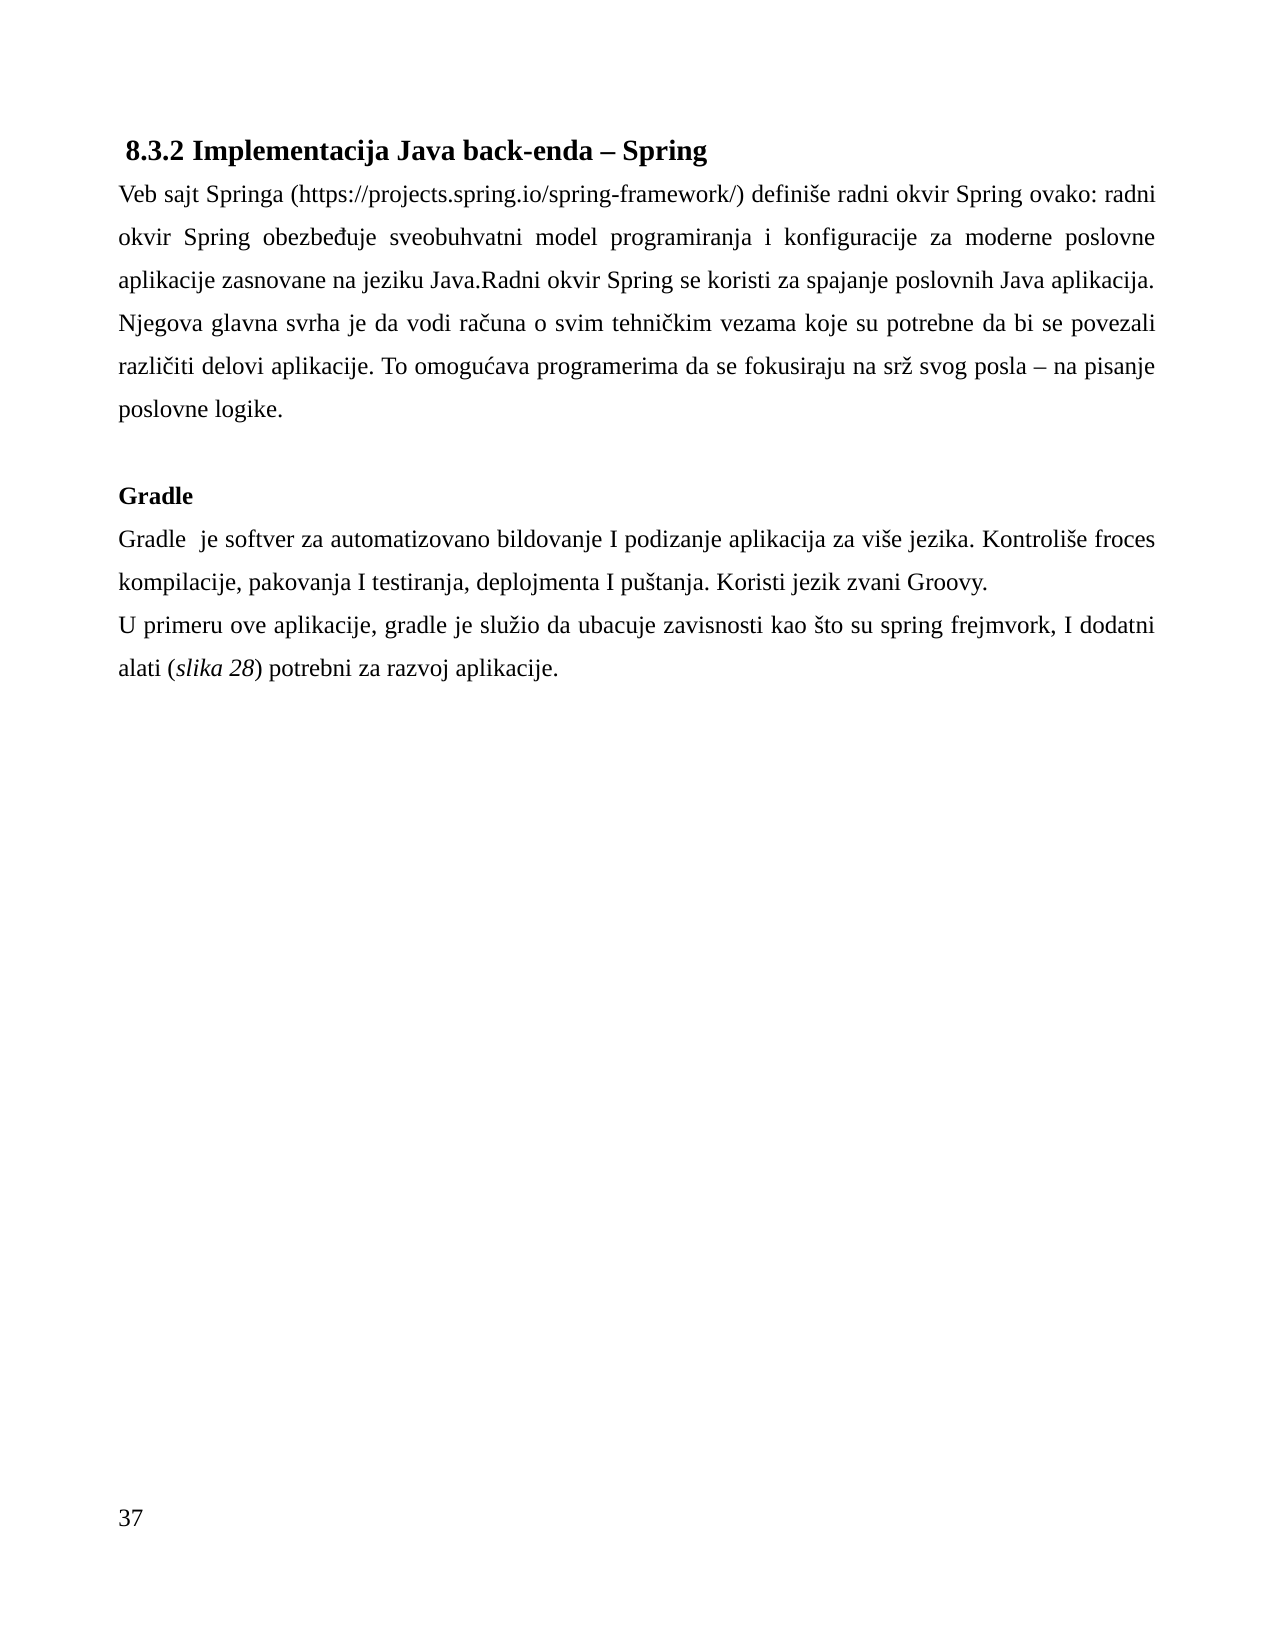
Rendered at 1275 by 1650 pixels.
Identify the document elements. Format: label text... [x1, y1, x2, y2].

text Gradle [118, 481, 1157, 509]
subtitle Implementacija Java back-enda – Spring [118, 133, 1157, 166]
text U primeru ove aplikacije, gradle je služio da ubacuje zavisnosti kao što su spring frejmvork, I dodatni alati (slika 28) potrebni za razvoj aplikacije. [118, 610, 1157, 682]
text Veb sajt Springa (https://projects.spring.io/spring-framework/) definiše radni okvir Spring ovako: radni okvir Spring obezbeđuje sveobuhvatni model programiranja i konfiguracije za moderne poslovne aplikacije zasnovane na jeziku Java.Radni okvir Spring se koristi za spajanje poslovnih Java aplikacija. Njegova glavna svrha je da vodi računa o svim tehničkim vezama koje su potrebne da bi se povezali različiti delovi aplikacije. To omogućava programerima da se fokusiraju na srž svog posla – na pisanje poslovne logike. [118, 179, 1157, 423]
text Gradle je softver za automatizovano bildovanje I podizanje aplikacija za više jezika. Kontroliše froces kompilacije, pakovanja I testiranja, deplojmenta I puštanja. Koristi jezik zvani Groovy. [118, 524, 1157, 596]
